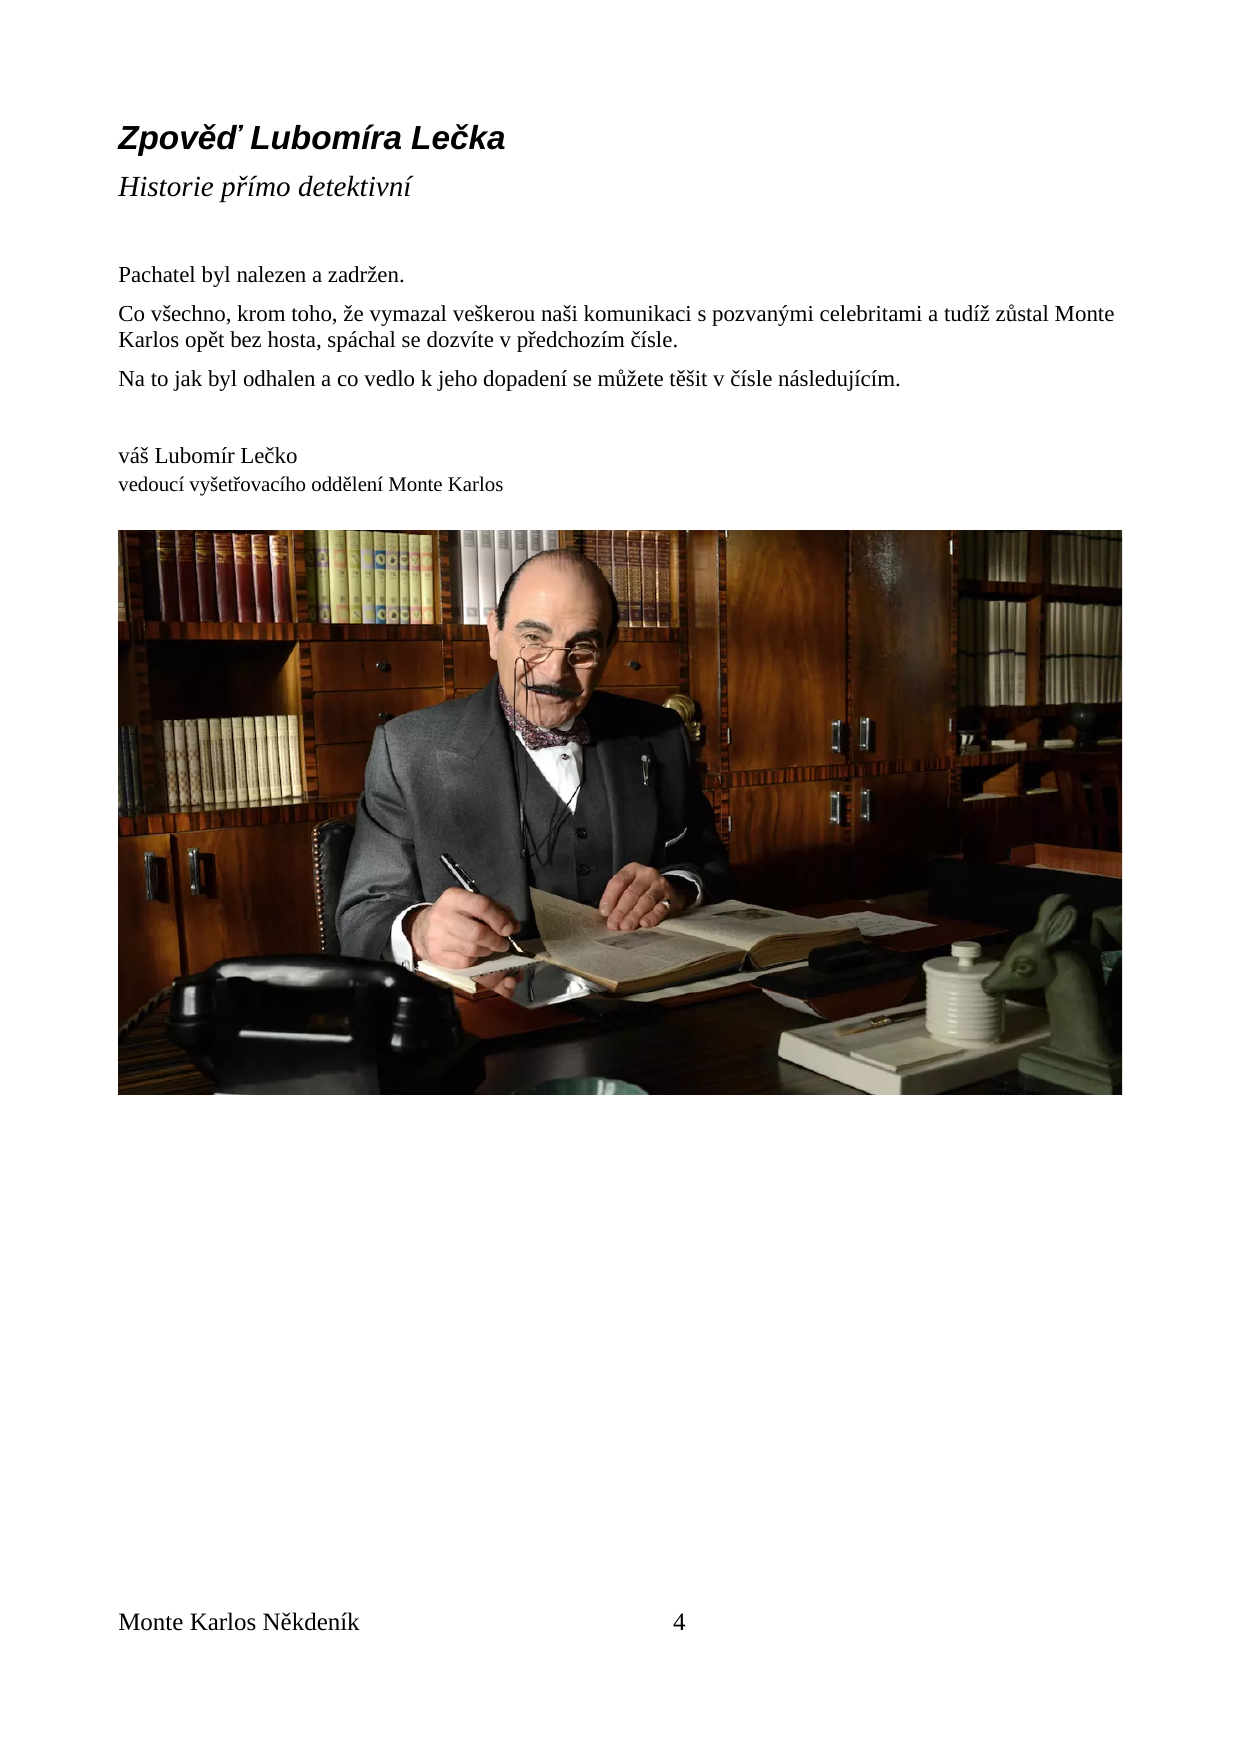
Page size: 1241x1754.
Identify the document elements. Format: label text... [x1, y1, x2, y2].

subtitle Zpověď Lubomíra Lečka [118, 118, 1122, 157]
subtitle vedoucí vyšetřovacího oddělení Monte Karlos [118, 472, 1122, 496]
subtitle Pachatel byl nalezen a zadržen. [118, 261, 1122, 287]
picture [118, 530, 1123, 1095]
subtitle Na to jak byl odhalen a co vedlo k jeho dopadení se můžete těšit v čísle následujícím. [118, 365, 1122, 391]
subtitle Co všechno, krom toho, že vymazal veškerou naši komunikaci s pozvanými celebritami a tudíž zůstal Monte Karlos opět bez hosta, spáchal se dozvíte v předchozím čísle. [118, 299, 1122, 352]
subtitle Historie přímo detektivní [118, 169, 1122, 202]
subtitle váš Lubomír Lečko [118, 442, 1122, 468]
